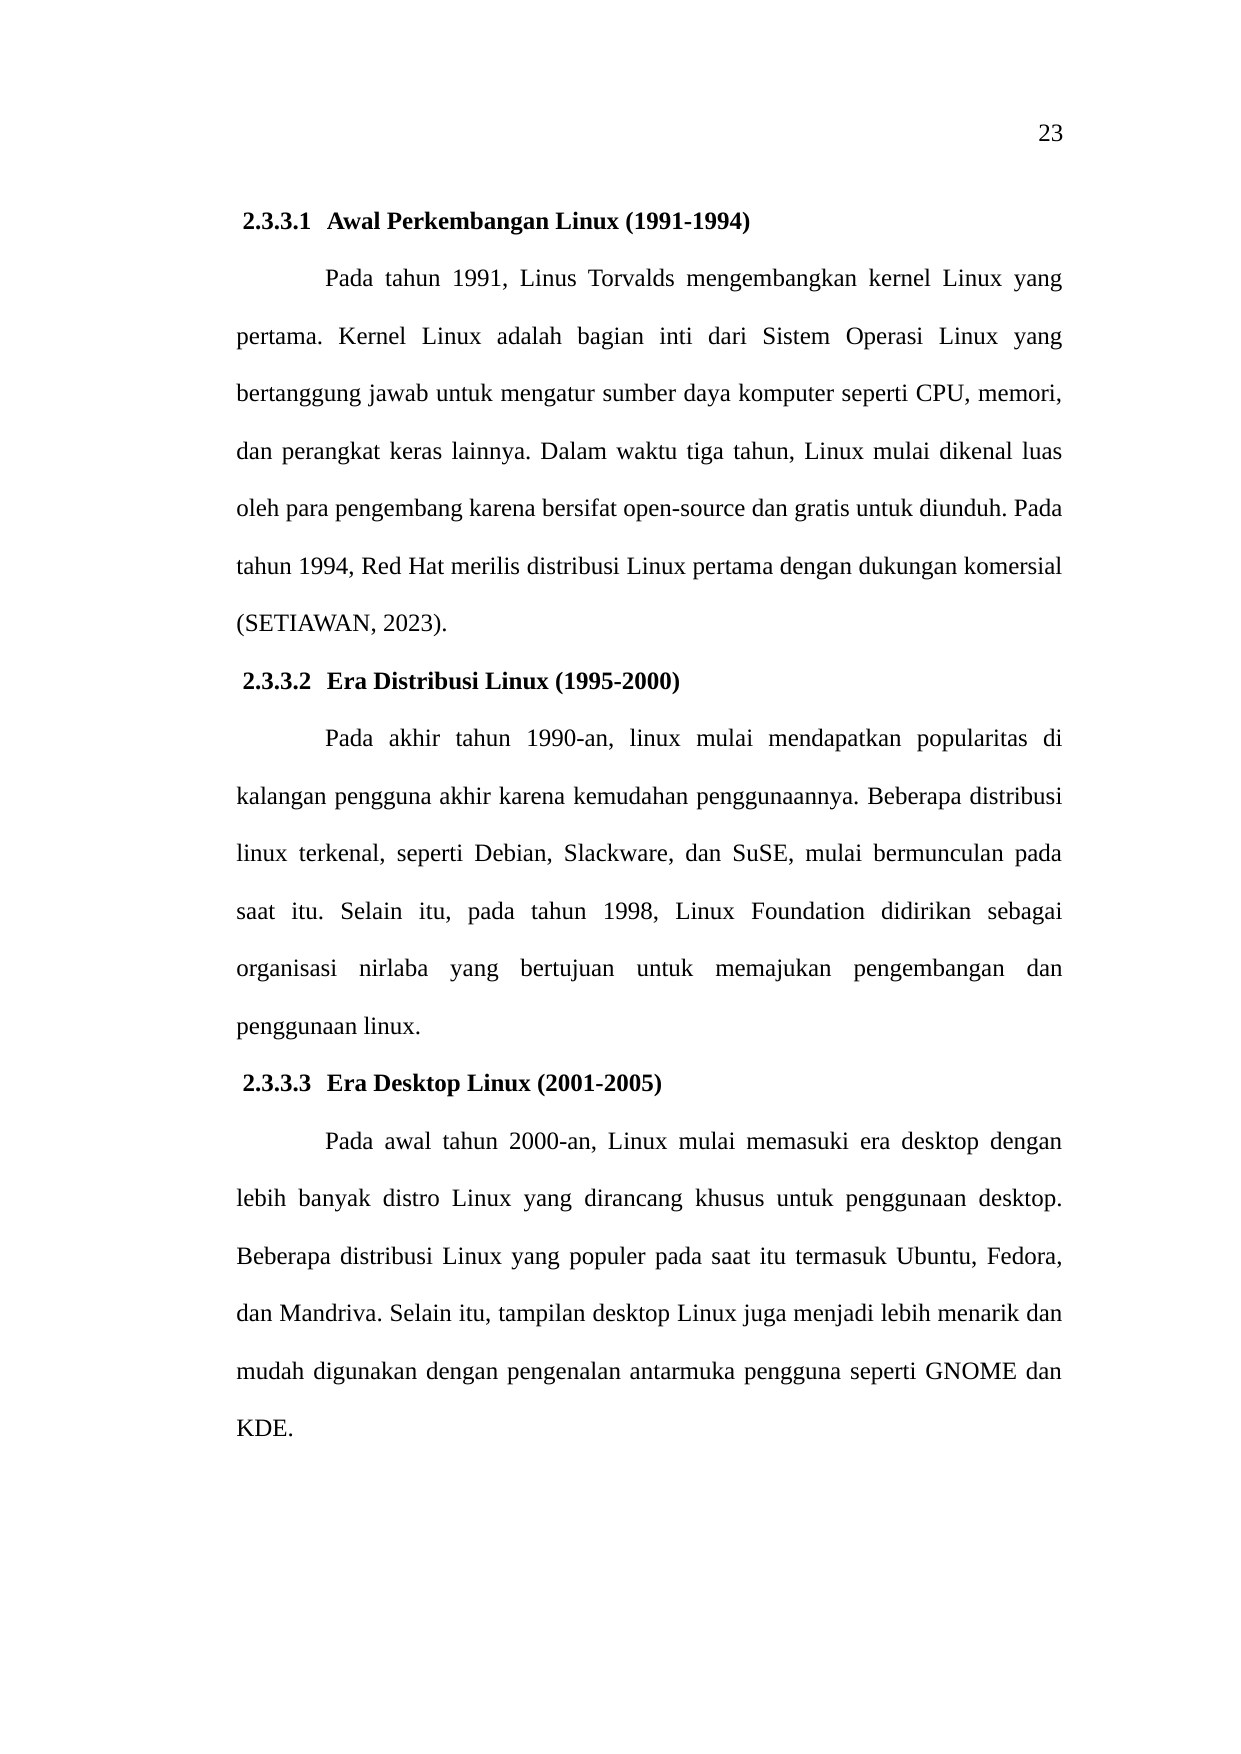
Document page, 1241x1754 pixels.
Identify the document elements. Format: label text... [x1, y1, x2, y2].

subtitle Era Desktop Linux (2001-2005) [236, 1068, 1063, 1097]
text Pada awal tahun 2000-an, Linux mulai memasuki era desktop dengan lebih banyak distro Linux yang dirancang khusus untuk penggunaan desktop. Beberapa distribusi Linux yang populer pada saat itu termasuk Ubuntu, Fedora, dan Mandriva. Selain itu, tampilan desktop Linux juga menjadi lebih menarik dan mudah digunakan dengan pengenalan antarmuka pengguna seperti GNOME dan KDE. [236, 1126, 1063, 1442]
text Pada tahun 1991, Linus Torvalds mengembangkan kernel Linux yang pertama. Kernel Linux adalah bagian inti dari Sistem Operasi Linux yang bertanggung jawab untuk mengatur sumber daya komputer seperti CPU, memori, dan perangkat keras lainnya. Dalam waktu tiga tahun, Linux mulai dikenal luas oleh para pengembang karena bersifat open-source dan gratis untuk diunduh. Pada tahun 1994, Red Hat merilis distribusi Linux pertama dengan dukungan komersial (SETIAWAN, 2023)⁠. [236, 263, 1063, 637]
subtitle Awal Perkembangan Linux (1991-1994) [236, 206, 1063, 235]
subtitle Era Distribusi Linux (1995-2000) [236, 666, 1063, 695]
text Pada akhir tahun 1990-an, linux mulai mendapatkan popularitas di kalangan pengguna akhir karena kemudahan penggunaannya. Beberapa distribusi linux terkenal, seperti Debian, Slackware, dan SuSE, mulai bermunculan pada saat itu. Selain itu, pada tahun 1998, Linux Foundation didirikan sebagai organisasi nirlaba yang bertujuan untuk memajukan pengembangan dan penggunaan linux. [236, 723, 1063, 1040]
